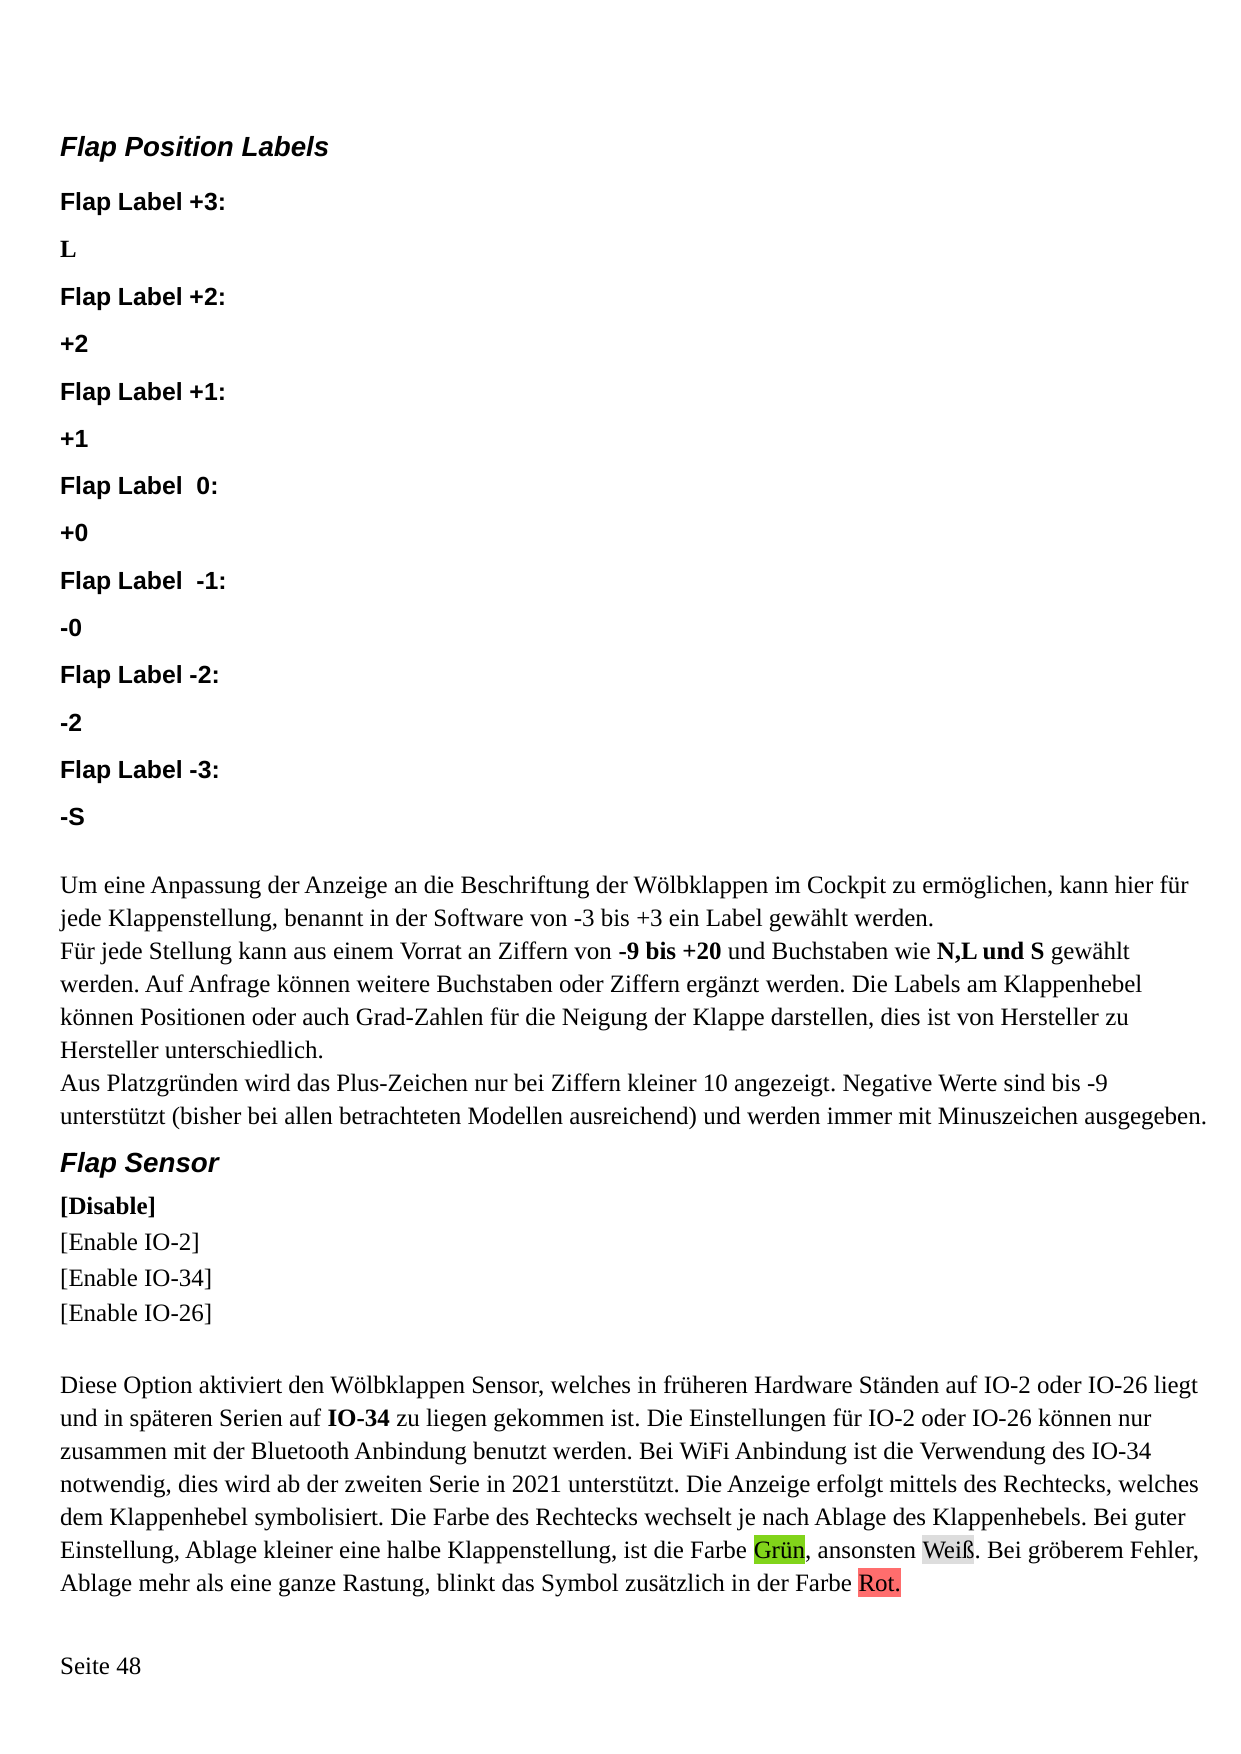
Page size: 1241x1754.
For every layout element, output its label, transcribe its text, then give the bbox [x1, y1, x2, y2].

text Aus Platzgründen wird das Plus-Zeichen nur bei Ziffern kleiner 10 angezeigt. Negative Werte sind bis -9 unterstützt (bisher bei allen betrachteten Modellen ausreichend) und werden immer mit Minuszeichen ausgegeben. [60, 1068, 1207, 1130]
text [Enable IO-26] [60, 1298, 1207, 1327]
subtitle -0 [60, 613, 1207, 642]
subtitle Flap Label +2: [60, 282, 1207, 311]
subtitle Flap Label +3: [60, 187, 1207, 216]
subtitle Flap Position Labels [60, 131, 1207, 162]
subtitle +2 [60, 329, 1207, 358]
subtitle Flap Label -3: [60, 755, 1207, 783]
subtitle +1 [60, 424, 1207, 452]
subtitle -2 [60, 708, 1207, 736]
subtitle L [60, 235, 1207, 263]
subtitle -S [60, 802, 1207, 831]
text [Disable] [60, 1191, 1207, 1220]
subtitle Flap Label -1: [60, 566, 1207, 594]
text [Enable IO-34] [60, 1263, 1207, 1291]
subtitle Flap Label 0: [60, 471, 1207, 500]
text Diese Option aktiviert den Wölbklappen Sensor, welches in früheren Hardware Ständen auf IO-2 oder IO-26 liegt und in späteren Serien auf IO-34 zu liegen gekommen ist. Die Einstellungen für IO-2 oder IO-26 können nur zusammen mit der Bluetooth Anbindung benutzt werden. Bei WiFi Anbindung ist die Verwendung des IO-34 notwendig, dies wird ab der zweiten Serie in 2021 unterstützt. Die Anzeige erfolgt mittels des Rechtecks, welches dem Klappenhebel symbolisiert. Die Farbe des Rechtecks wechselt je nach Ablage des Klappenhebels. Bei guter Einstellung, Ablage kleiner eine halbe Klappenstellung, ist die Farbe Grün, ansonsten Weiß. Bei gröberem Fehler, Ablage mehr als eine ganze Rastung, blinkt das Symbol zusätzlich in der Farbe Rot. [60, 1370, 1207, 1597]
subtitle Flap Sensor [60, 1147, 1207, 1179]
text Um eine Anpassung der Anzeige an die Beschriftung der Wölbklappen im Cockpit zu ermöglichen, kann hier für jede Klappenstellung, benannt in der Software von -3 bis +3 ein Label gewählt werden. [60, 870, 1207, 932]
subtitle Flap Label +1: [60, 377, 1207, 405]
text [Enable IO-2] [60, 1227, 1207, 1256]
subtitle Flap Label -2: [60, 660, 1207, 689]
text Für jede Stellung kann aus einem Vorrat an Ziffern von -9 bis +20 und Buchstaben wie N,L und S gewählt werden. Auf Anfrage können weitere Buchstaben oder Ziffern ergänzt werden. Die Labels am Klappenhebel können Positionen oder auch Grad-Zahlen für die Neigung der Klappe darstellen, dies ist von Hersteller zu Hersteller unterschiedlich. [60, 936, 1207, 1064]
subtitle +0 [60, 518, 1207, 547]
